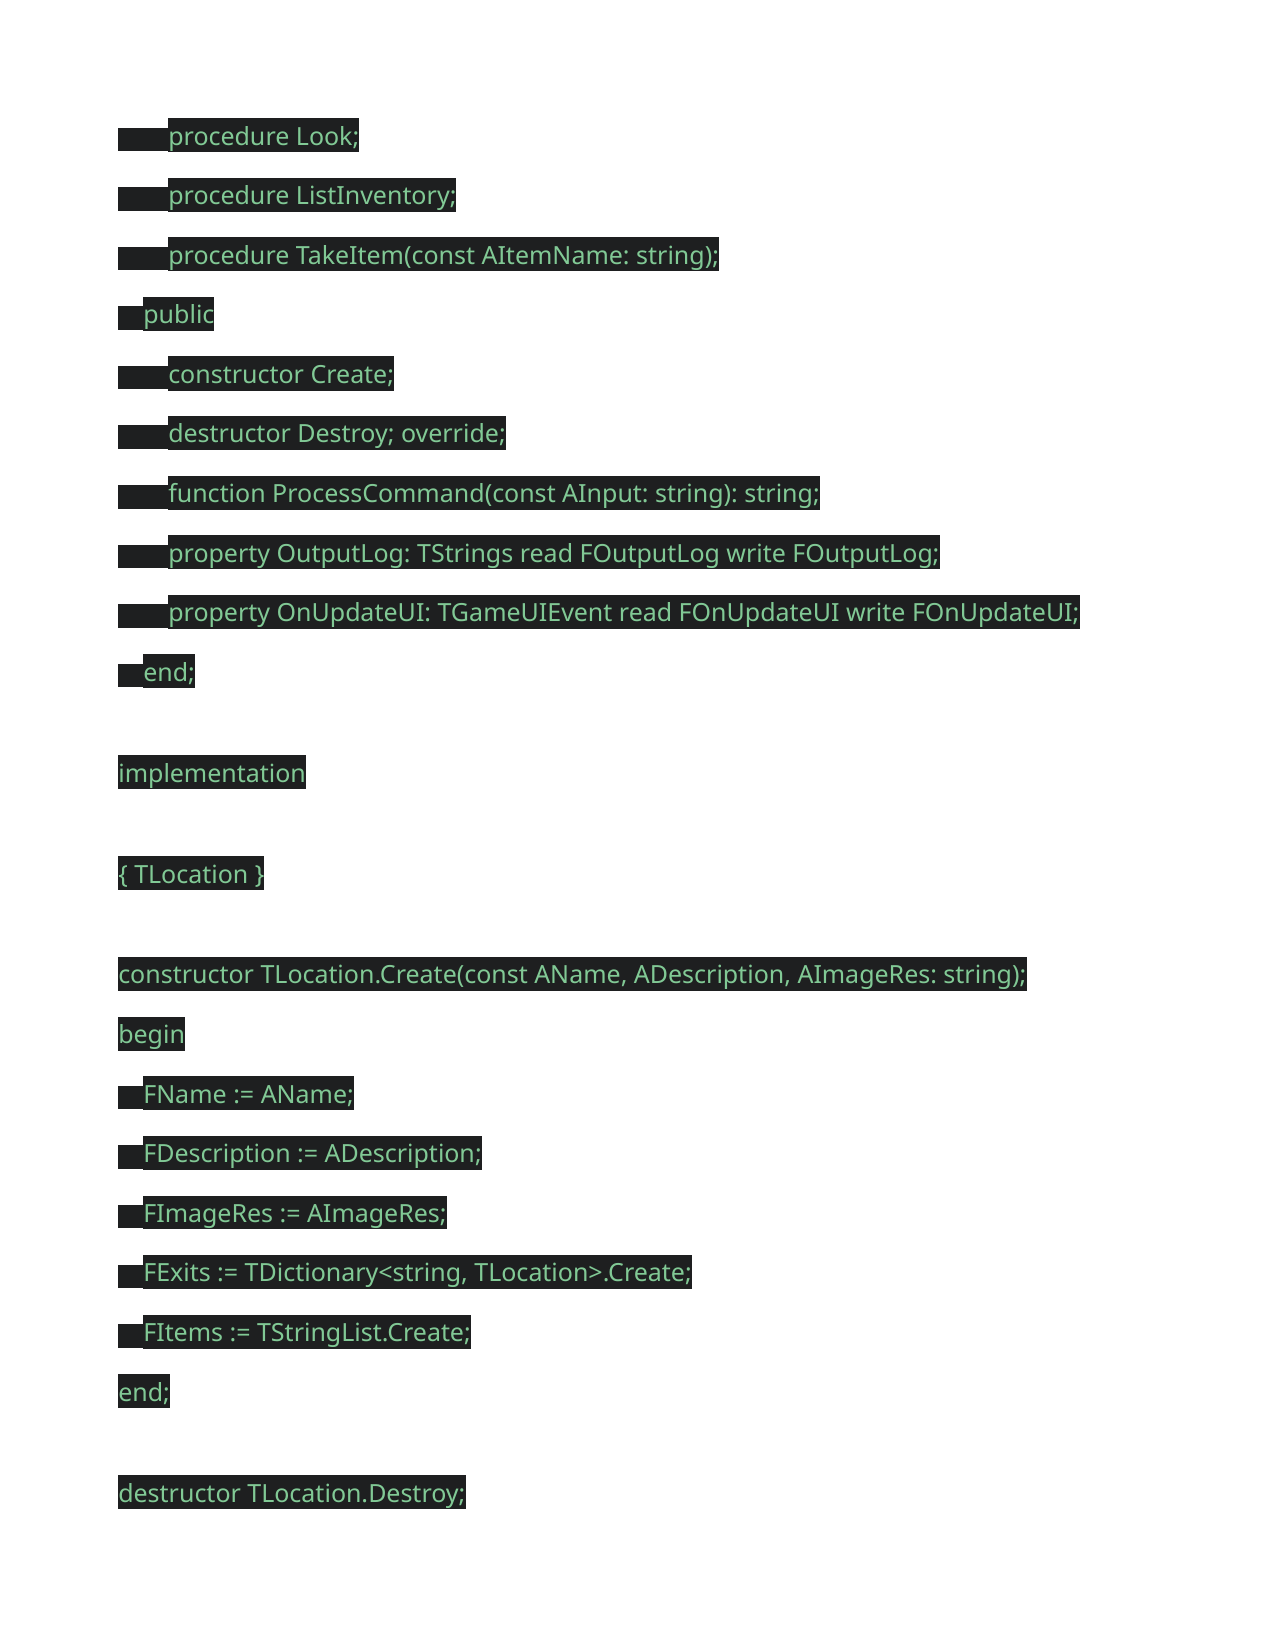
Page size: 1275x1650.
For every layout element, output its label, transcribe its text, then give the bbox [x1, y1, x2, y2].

text FImageRes := AImageRes; [118, 1196, 1157, 1229]
text property OnUpdateUI: TGameUIEvent read FOnUpdateUI write FOnUpdateUI; [118, 595, 1157, 629]
text procedure ListInventory; [118, 178, 1157, 212]
text FItems := TStringList.Create; [118, 1315, 1157, 1349]
text end; [118, 1374, 1157, 1408]
text function ProcessCommand(const AInput: string): string; [118, 476, 1157, 510]
text FExits := TDictionary<string, TLocation>.Create; [118, 1255, 1157, 1289]
text procedure Look; [118, 118, 1157, 152]
text procedure TakeItem(const AItemName: string); [118, 237, 1157, 271]
text implementation [118, 755, 1157, 789]
text destructor Destroy; override; [118, 416, 1157, 450]
text property OutputLog: TStrings read FOutputLog write FOutputLog; [118, 535, 1157, 569]
text end; [118, 654, 1157, 688]
text constructor Create; [118, 356, 1157, 391]
text destructor TLocation.Destroy; [118, 1475, 1157, 1509]
text begin [118, 1017, 1157, 1051]
text constructor TLocation.Create(const AName, ADescription, AImageRes: string); [118, 957, 1157, 991]
text FName := AName; [118, 1076, 1157, 1110]
text FDescription := ADescription; [118, 1136, 1157, 1170]
text public [118, 297, 1157, 331]
text { TLocation } [118, 856, 1157, 890]
